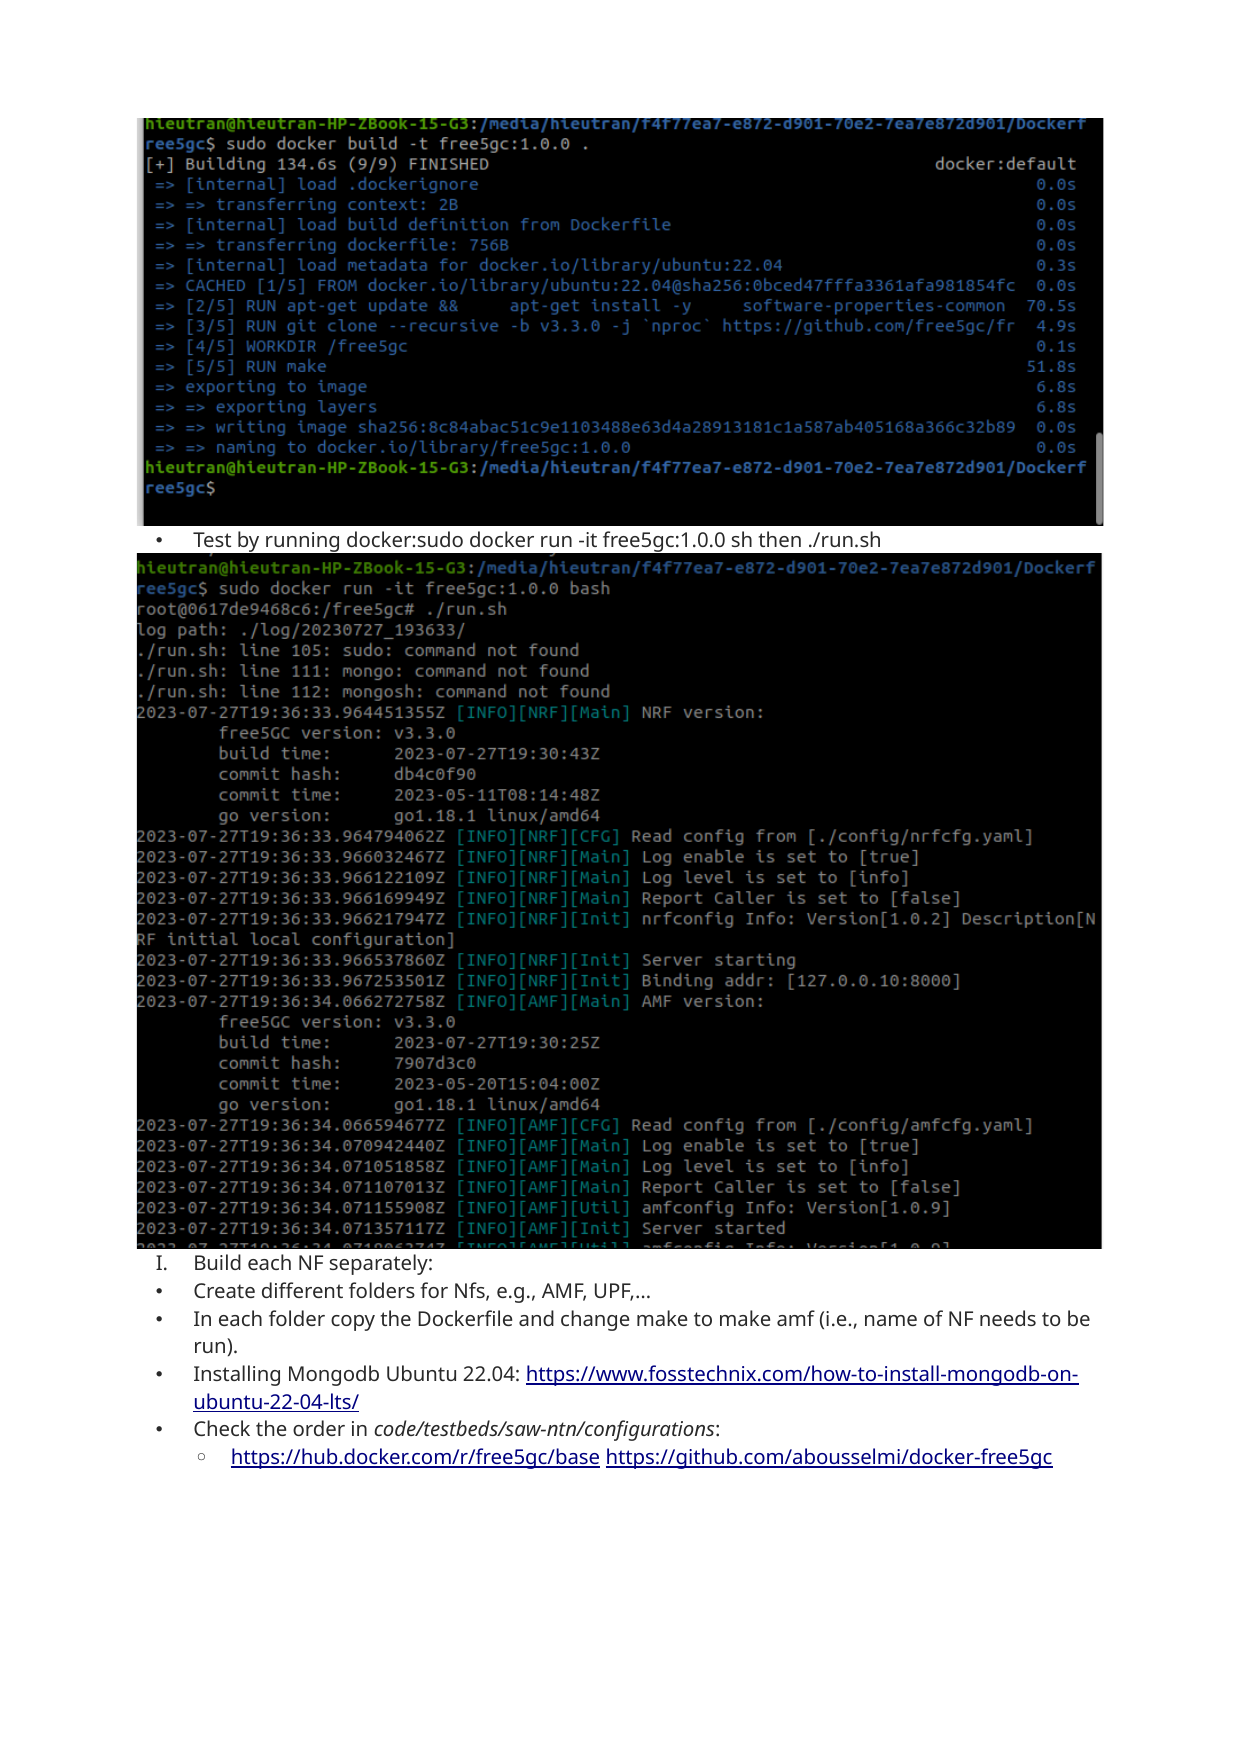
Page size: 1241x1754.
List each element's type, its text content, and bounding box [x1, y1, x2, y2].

list Test by running docker:sudo docker run -it free5gc:1.0.0 sh then ./run.sh [156, 118, 1122, 554]
list Check the order in code/testbeds/saw-ntn/configurations: [156, 1415, 1122, 1443]
list Installing Mongodb Ubuntu 22.04: https://www.fosstechnix.com/how-to-install-mongodb-on-ubuntu-22-04-lts/ [156, 1359, 1122, 1415]
list Create different folders for Nfs, e.g., AMF, UPF,… [156, 1276, 1122, 1304]
picture [136, 553, 1104, 1249]
list Build each NF separately: [156, 554, 1122, 1276]
list In each folder copy the Dockerfile and change make to make amf (i.e., name of NF needs to be run). [156, 1304, 1122, 1359]
list https://hub.docker.com/r/free5gc/base https://github.com/abousselmi/docker-free5gc [193, 1443, 1122, 1470]
picture [136, 118, 1104, 526]
